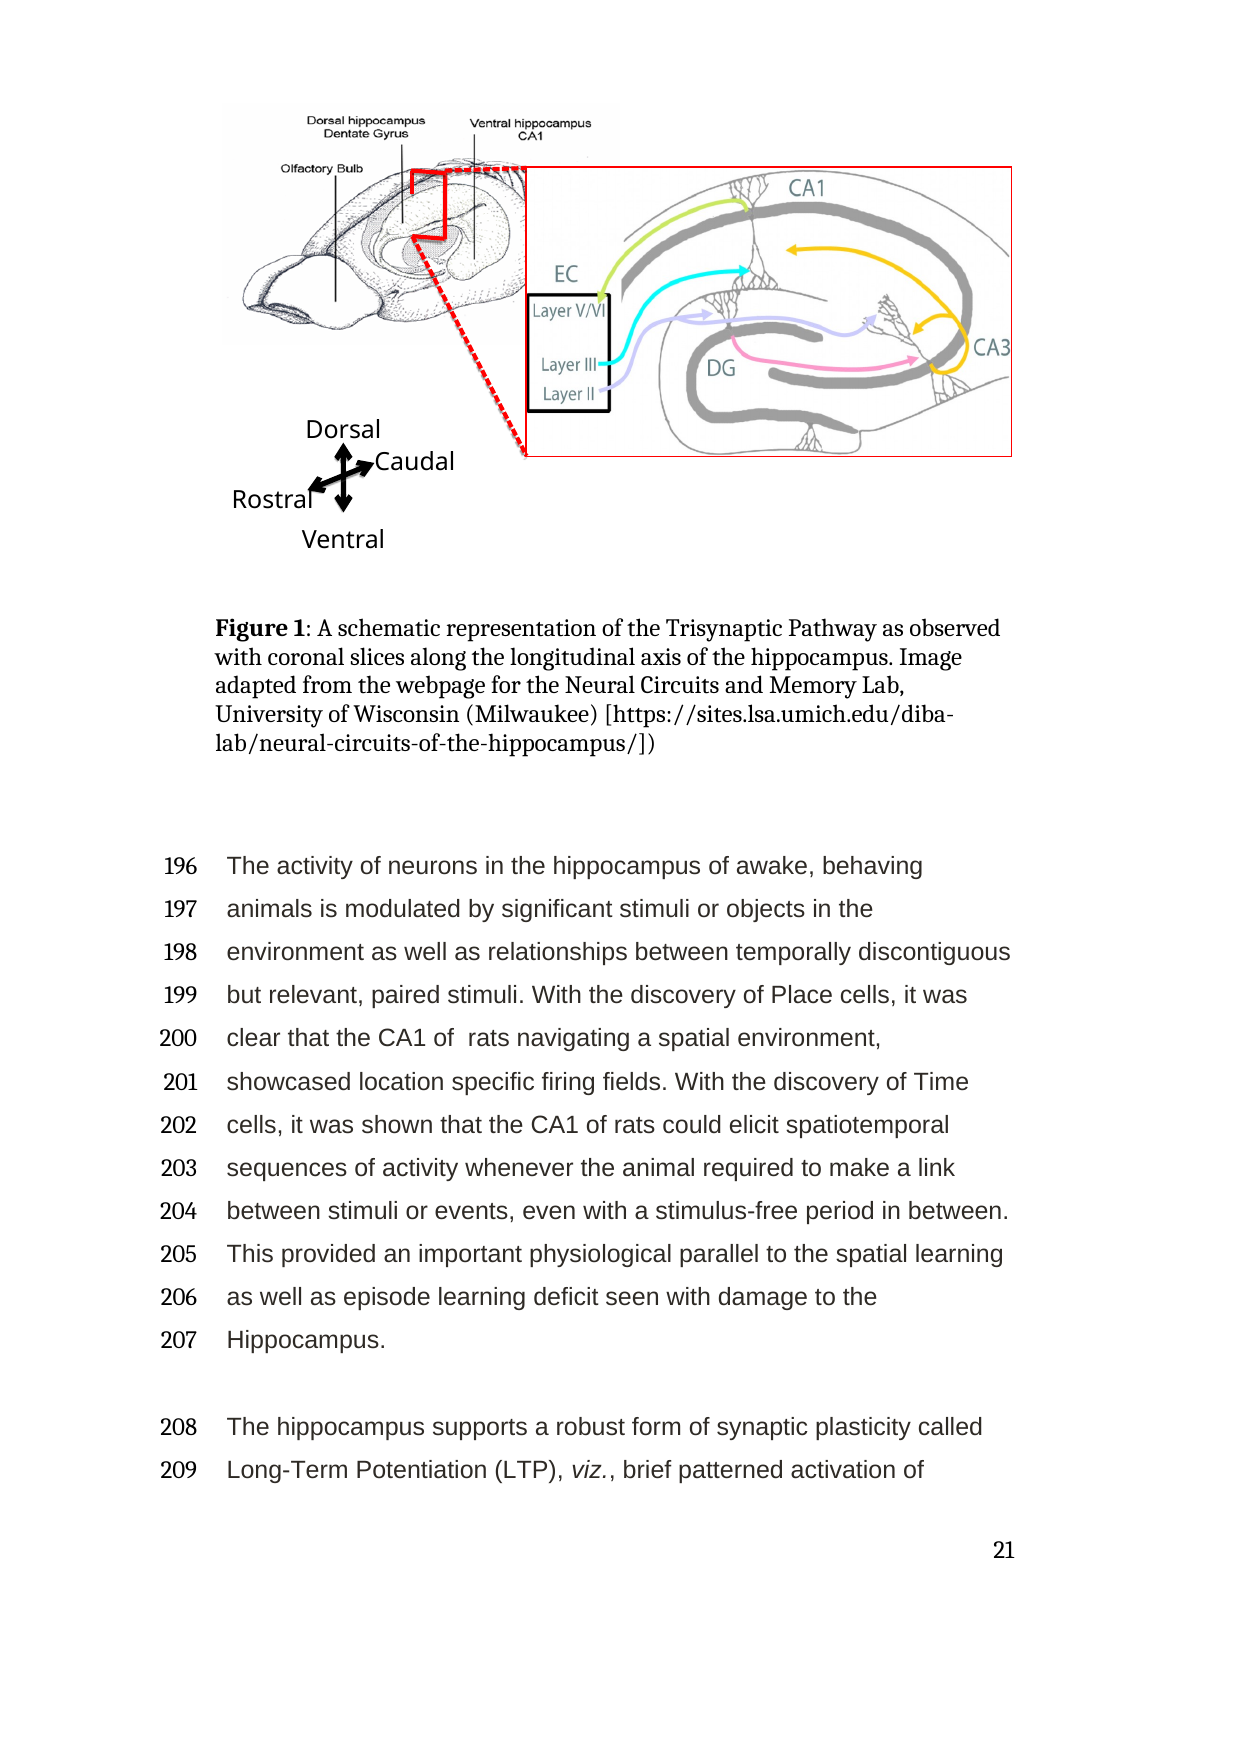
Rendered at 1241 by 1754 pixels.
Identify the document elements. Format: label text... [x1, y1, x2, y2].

picture [222, 103, 620, 345]
text The activity of neurons in the hippocampus of awake, behaving animals is modulated by significant stimuli or objects in the environment as well as relationships between temporally discontiguous but relevant, paired stimuli. With the discovery of Place cells, it was clear that the CA1 of rats navigating a spatial environment, showcased location specific firing fields. With the discovery of Time cells, it was shown that the CA1 of rats could elicit spatiotemporal sequences of activity whenever the animal required to make a link between stimuli or events, even with a stimulus-free period in between. This provided an important physiological parallel to the spatial learning as well as episode learning deficit seen with damage to the Hippocampus. [226, 851, 1014, 1354]
text Figure 1: A schematic representation of the Trisynaptic Pathway as observed with coronal slices along the longitudinal axis of the hippocampus. Image adapted from the webpage for the Neural Circuits and Memory Lab, University of Wisconsin (Milwaukee) [https://sites.lsa.umich.edu/diba-lab/neural-circuits-of-the-hippocampus/]) [215, 614, 1012, 758]
text The hippocampus supports a robust form of synaptic plasticity called Long-Term Potentiation (LTP), viz., brief patterned activation of [226, 1412, 1014, 1483]
picture [527, 168, 1011, 456]
